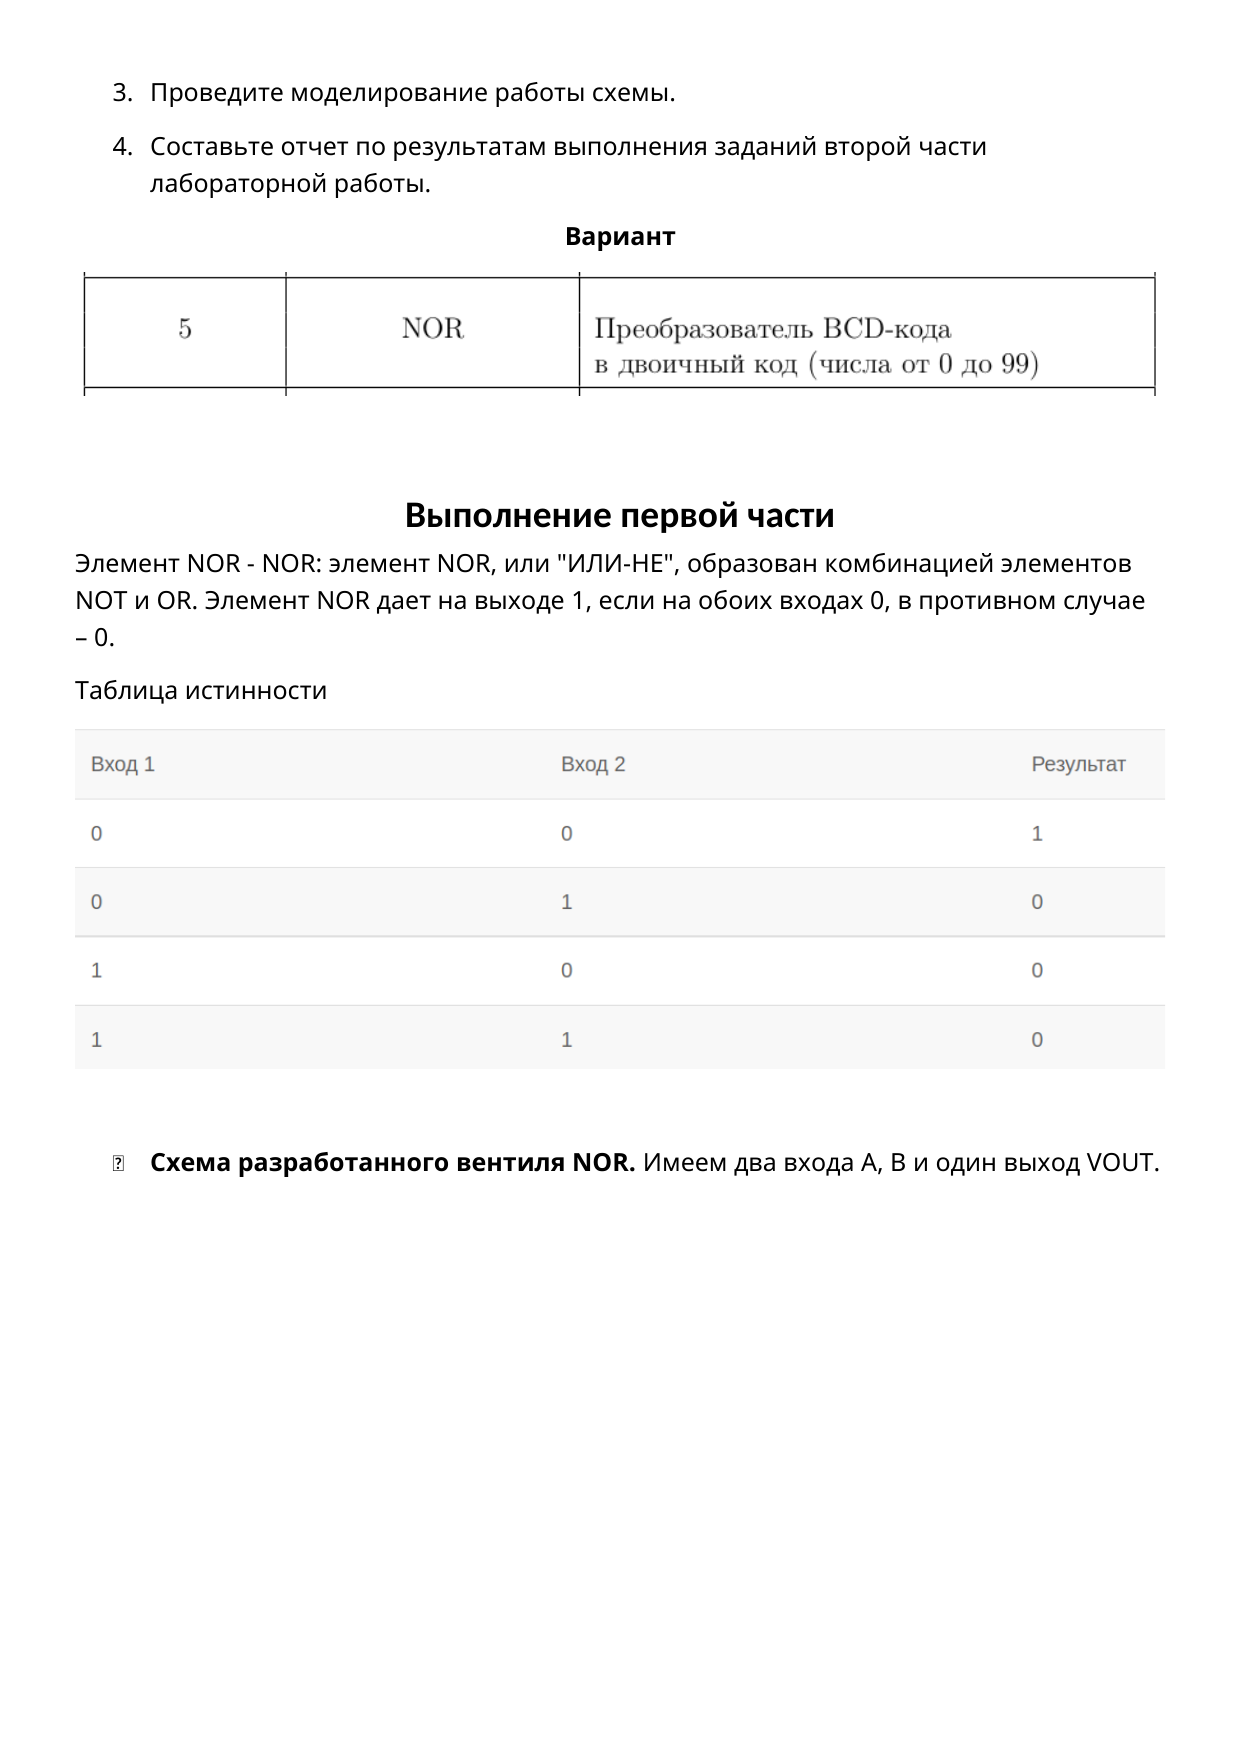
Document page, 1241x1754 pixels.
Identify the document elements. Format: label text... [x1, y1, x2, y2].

text Элемент NOR - NOR: элемент NOR, или "ИЛИ-НЕ", образован комбинацией элементов NOT и OR. Элемент NOR дает на выходе 1, если на обоих входах 0, в противном случае – 0. [75, 546, 1165, 653]
list Составьте отчет по результатам выполнения заданий второй части лабораторной работы. [112, 128, 1165, 199]
list Проведите моделирование работы схемы. [112, 75, 1165, 109]
subtitle Выполнение первой части [75, 491, 1165, 537]
picture [75, 726, 1166, 1069]
text Вариант [75, 219, 1165, 253]
text Таблица истинности [75, 673, 1165, 707]
list Схема разработанного вентиля NOR. Имеем два входа A, B и один выход VOUT. [112, 1144, 1165, 1178]
picture [75, 272, 1166, 396]
